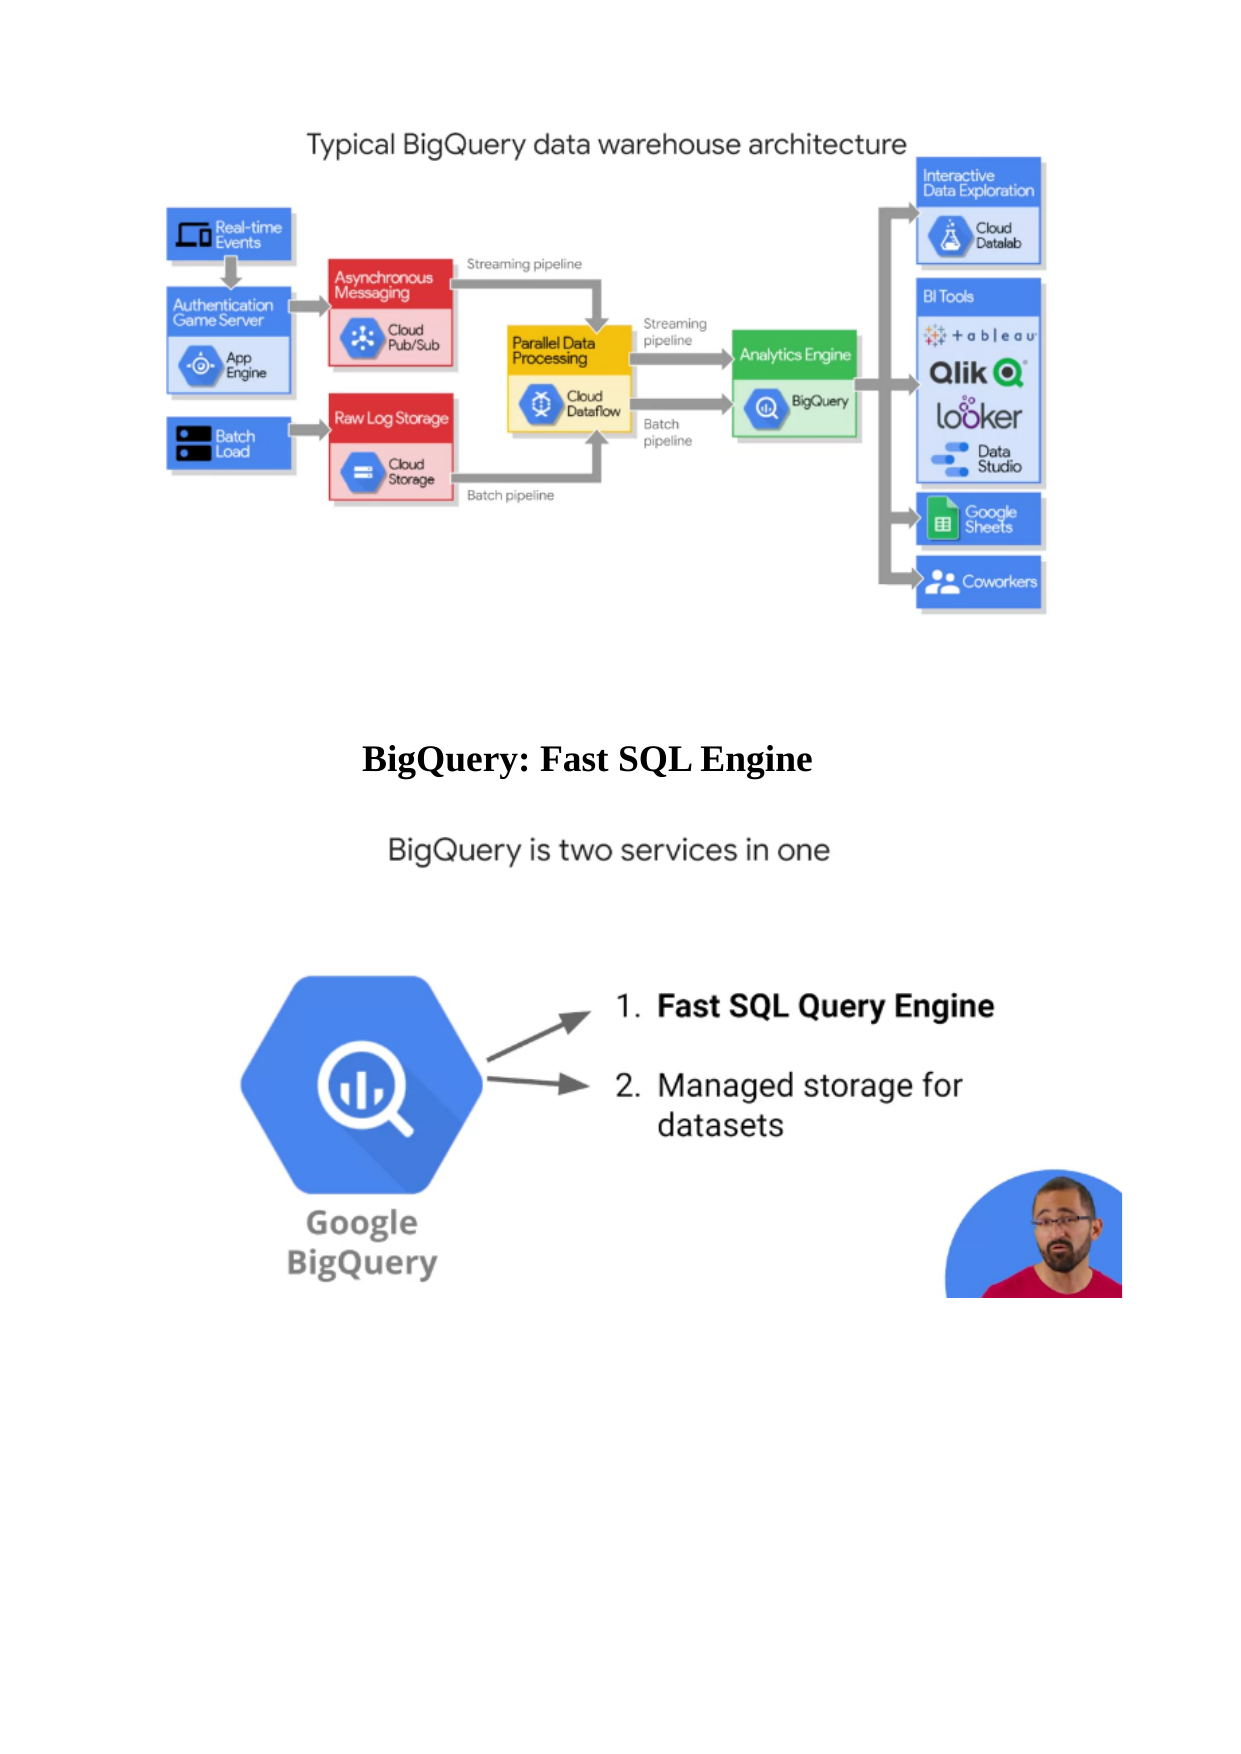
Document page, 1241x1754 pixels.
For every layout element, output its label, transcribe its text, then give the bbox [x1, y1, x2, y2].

picture [118, 118, 1123, 626]
subtitle BigQuery: Fast SQL Engine [118, 737, 1122, 780]
picture [118, 821, 1123, 1298]
